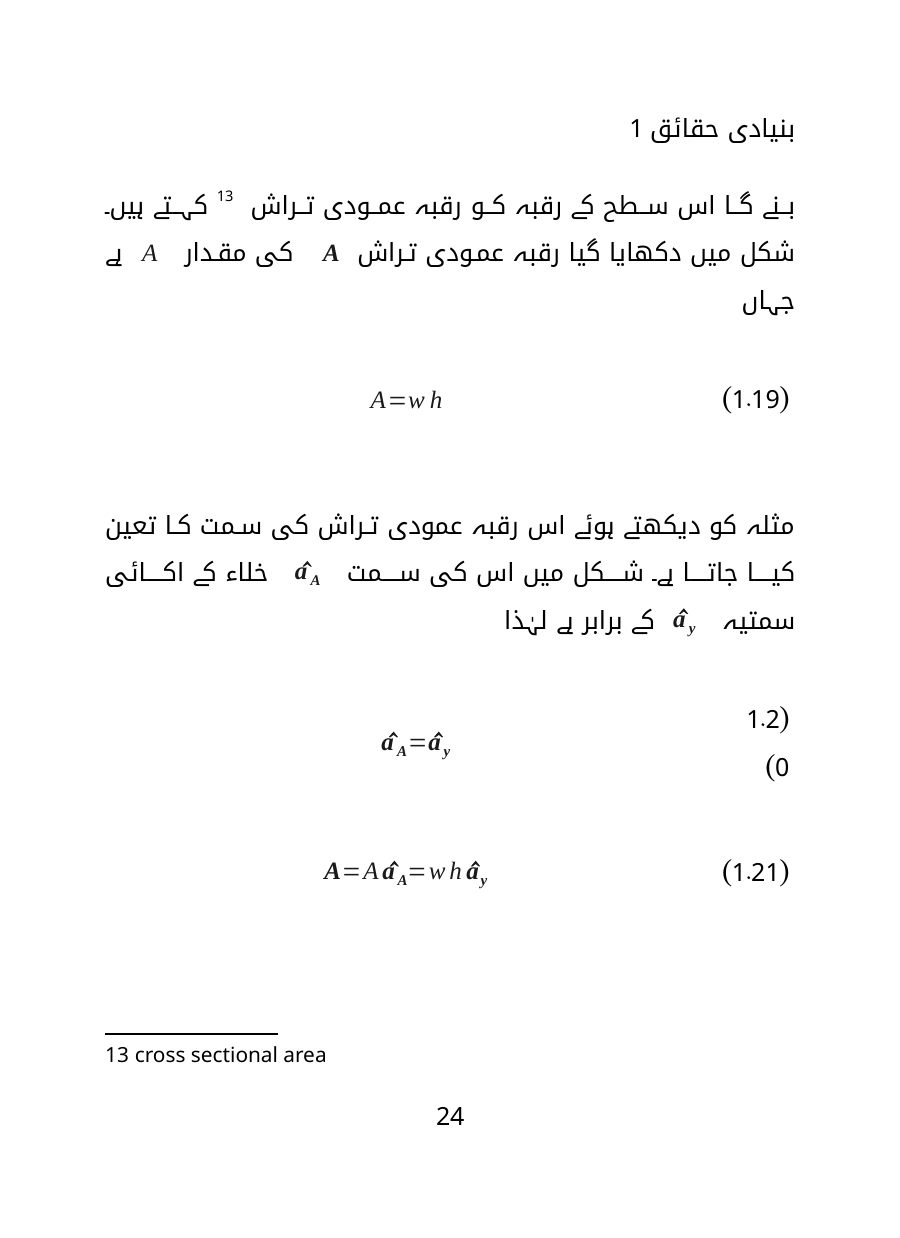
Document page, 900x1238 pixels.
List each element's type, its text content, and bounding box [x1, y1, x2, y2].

text مثلہ کو دیکھتے ہوئے اس رقبہ عمودی تراش کی سمت کا تعین کیا جاتا ہے۔ شکل میں اس کی سمت خلاء کے اکائی سمتیہ کے برابر ہے لہٰذا [105, 502, 795, 644]
text cross sectional area [105, 1040, 795, 1068]
table_header [105, 691, 718, 810]
table_header (1.19) [697, 371, 795, 442]
table_header [105, 844, 696, 915]
table_header (1.21) [696, 844, 795, 915]
text شکل 1.8 میں ایک سلاخ دکھایا گیا ہے۔ اس کو اکائی سمتیہکی سمت میں لٹایا گیا ہے۔ اگر ہم تصور میں اس سلاخ کو لمبائی کی عمودی سمت میں کاٹیں تو اس کا جو سرہ بنے گا اس سطح کے رقبہ کو رقبہ عمودی تراش کہتے ہیں۔ شکل میں دکھایا گیا رقبہ عمودی تراش کی مقدار ہے جہاں [105, 182, 795, 324]
table_header (1.20) [718, 691, 795, 810]
table_header [105, 371, 697, 442]
